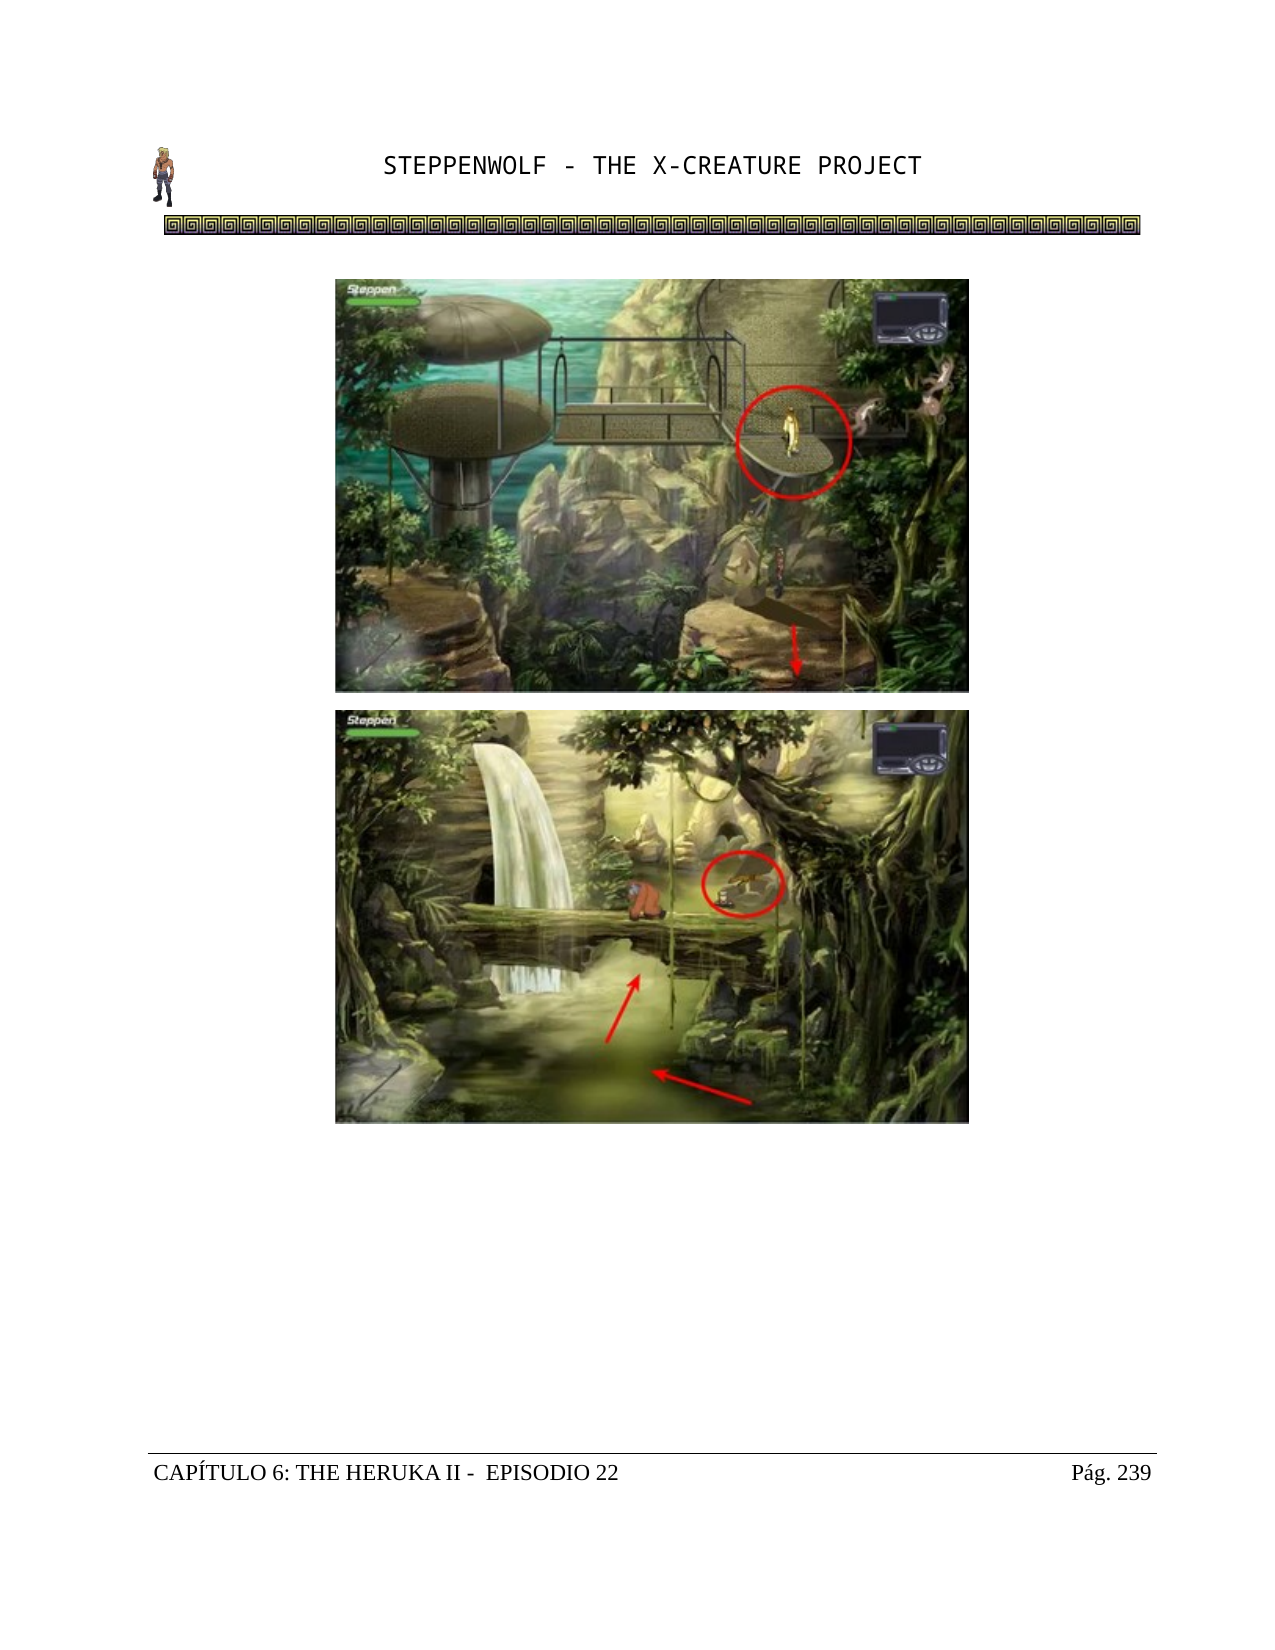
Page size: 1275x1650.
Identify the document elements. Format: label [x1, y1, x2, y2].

picture [164, 215, 1141, 235]
picture [335, 279, 969, 693]
picture [335, 710, 969, 1124]
picture [147, 147, 181, 207]
